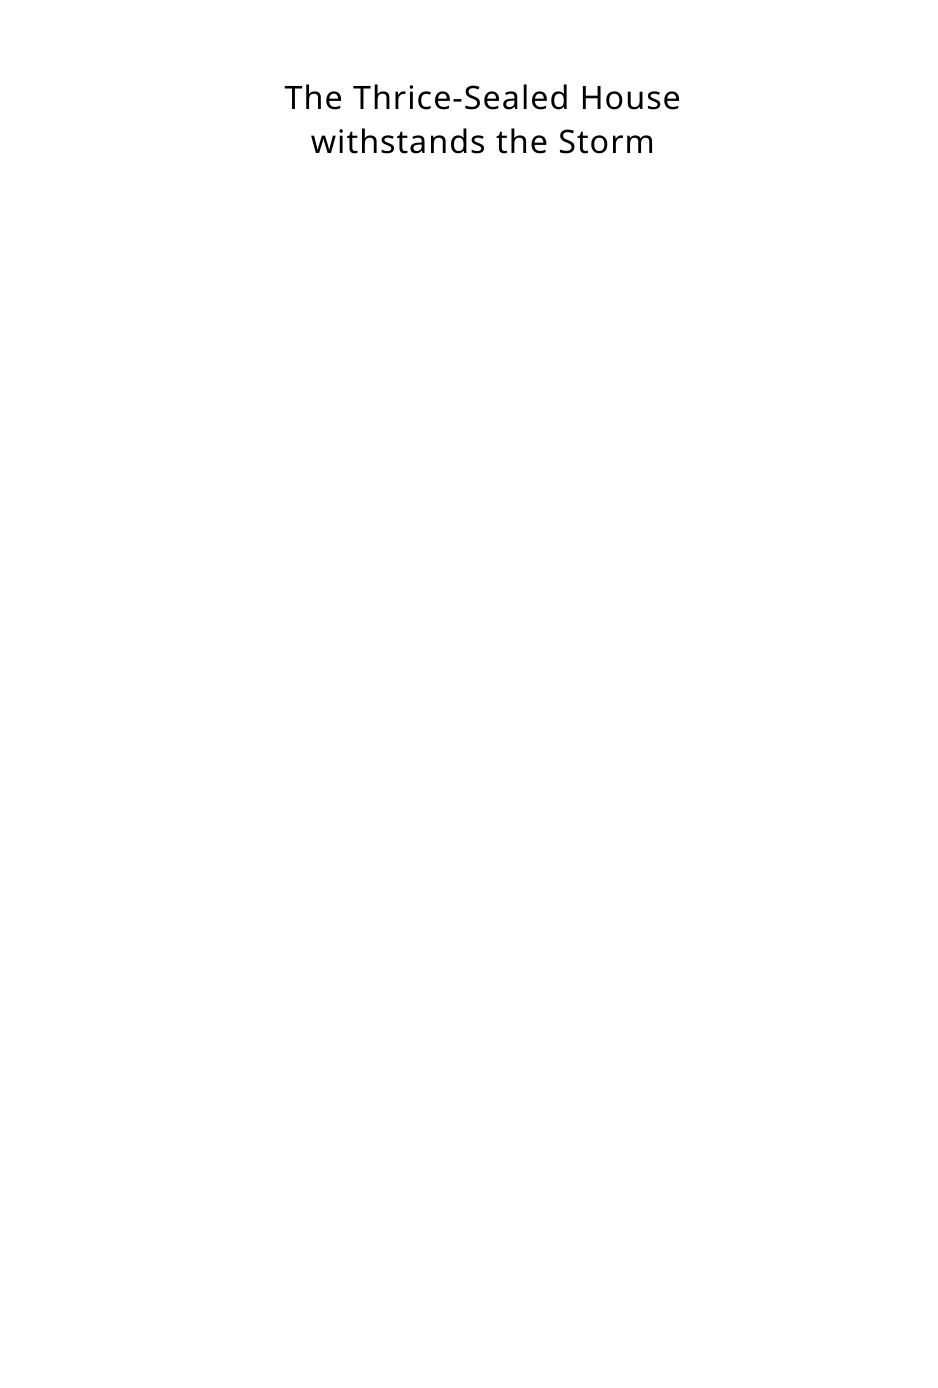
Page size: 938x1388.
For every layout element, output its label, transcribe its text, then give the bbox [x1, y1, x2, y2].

text withstands the Storm [112, 119, 853, 163]
text The Thrice-Sealed House [112, 75, 853, 119]
